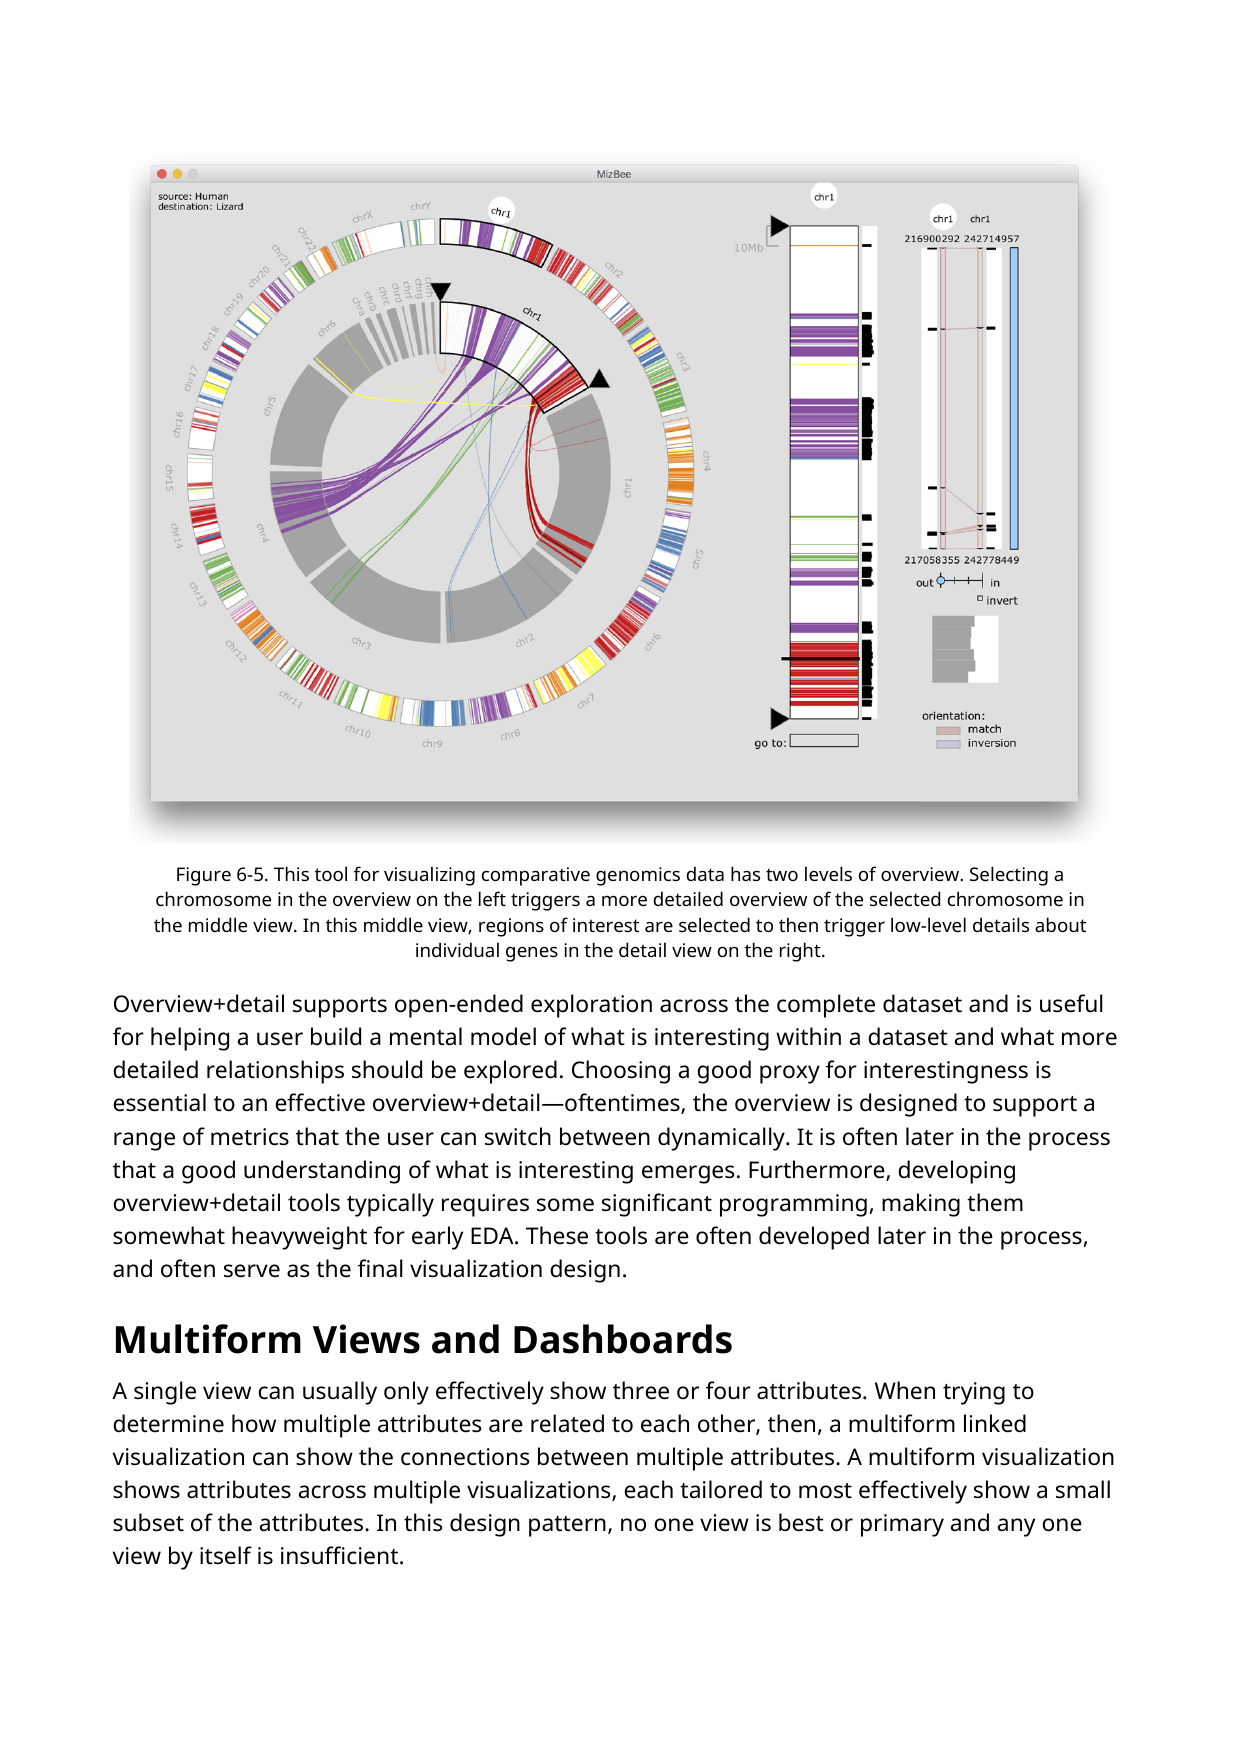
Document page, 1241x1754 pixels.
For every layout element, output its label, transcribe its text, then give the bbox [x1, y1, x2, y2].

subtitle Figure 6-5. This tool for visualizing comparative genomics data has two levels of overview. Selecting a chromosome in the overview on the left triggers a more detailed overview of the selected chromosome in the middle view. In this middle view, regions of interest are selected to then trigger low-level details about individual genes in the detail view on the right. [142, 861, 1098, 963]
text Overview+detail supports open-ended exploration across the complete dataset and is useful for helping a user build a mental model of what is interesting within a dataset and what more detailed relationships should be explored. Choosing a good proxy for interestingness is essential to an effective overview+detail—oftentimes, the overview is designed to support a range of metrics that the user can switch between dynamically. It is often later in the process that a good understanding of what is interesting emerges. Furthermore, developing overview+detail tools typically requires some significant programming, making them somewhat heavyweight for early EDA. These tools are often developed later in the process, and often serve as the final visualization design. [112, 988, 1128, 1284]
subtitle Multiform Views and Dashboards [112, 1313, 1128, 1364]
text A single view can usually only effectively show three or four attributes. When trying to determine how multiple attributes are related to each other, then, a multiform linked visualization can show the connections between multiple attributes. A multiform visualization shows attributes across multiple visualizations, each tailored to most effectively show a small subset of the attributes. In this design pattern, no one view is best or primary and any one view by itself is insufficient. [112, 1374, 1128, 1571]
